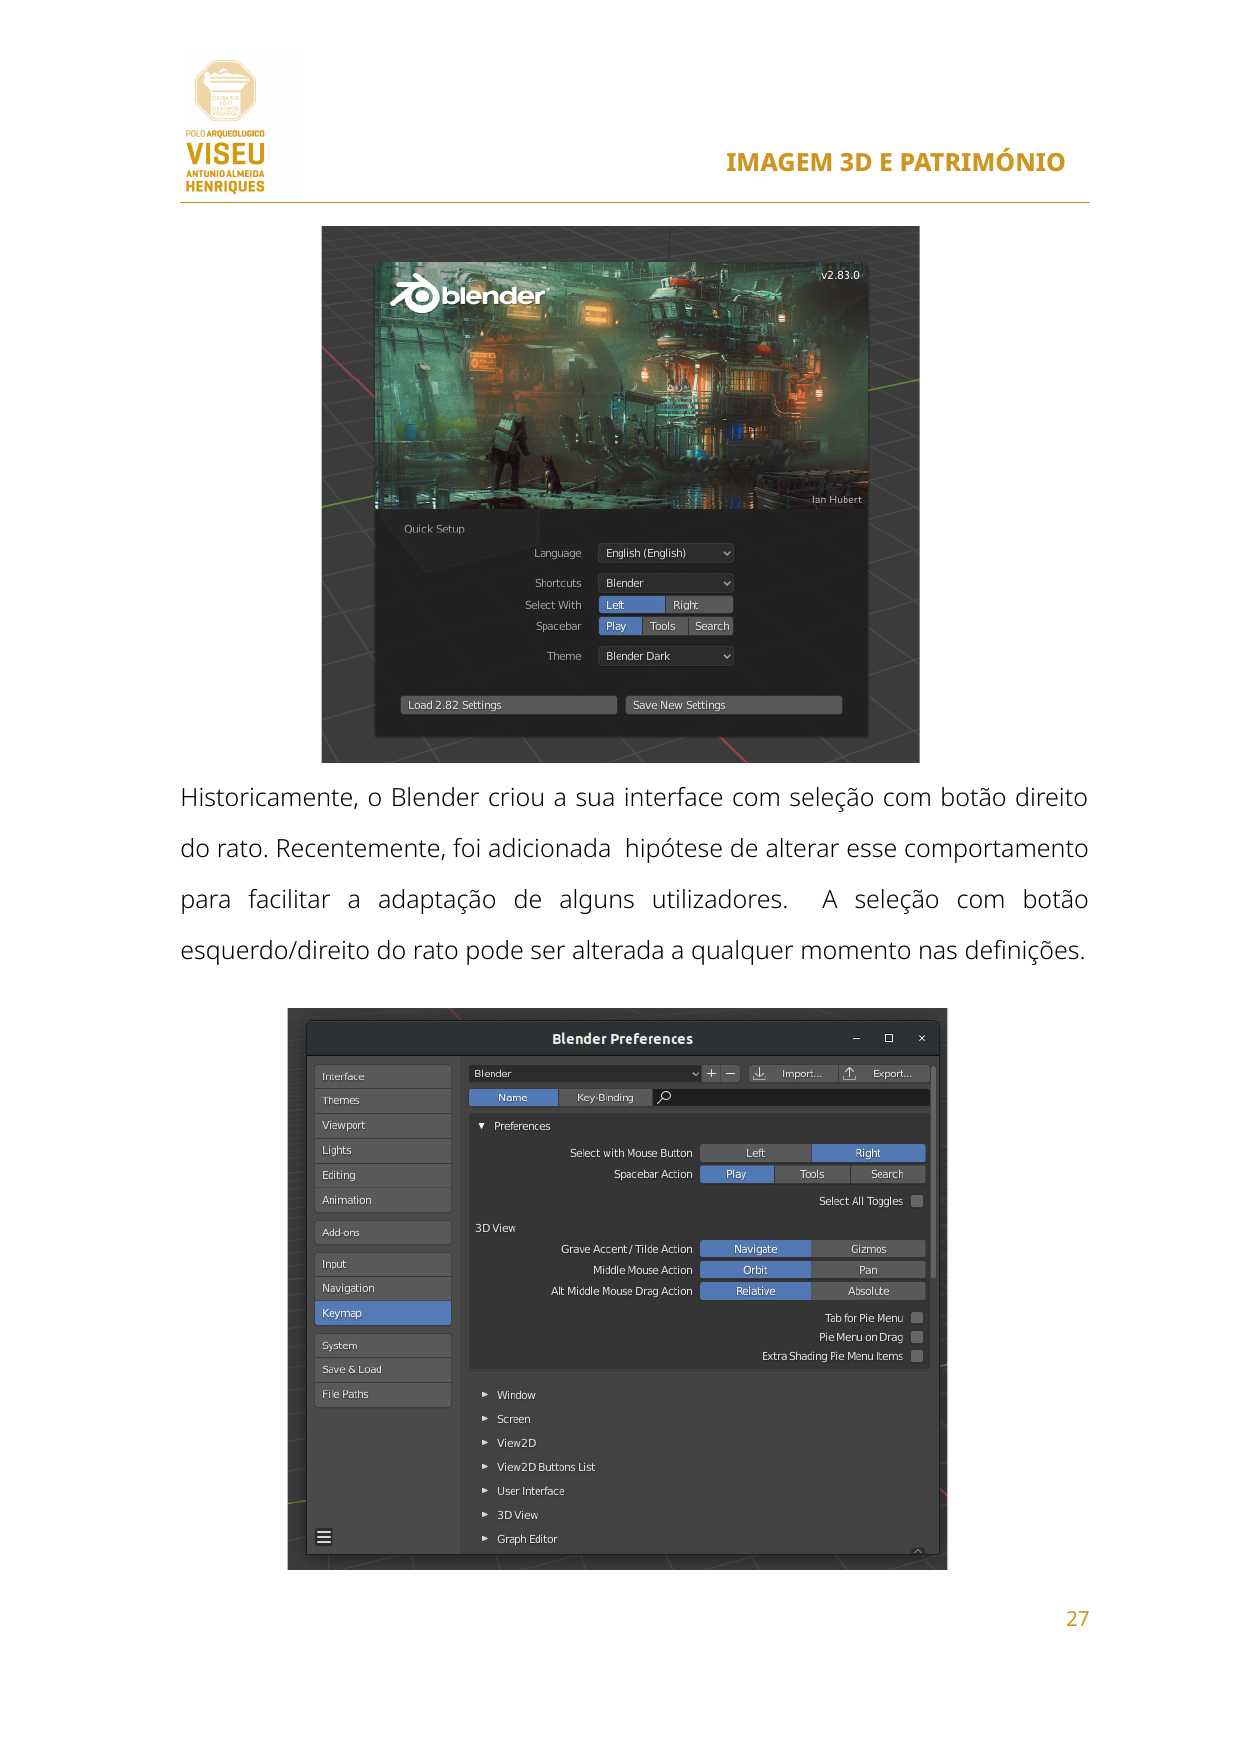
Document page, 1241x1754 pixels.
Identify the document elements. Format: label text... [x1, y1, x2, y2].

picture [287, 1008, 948, 1570]
text Historicamente, o Blender criou a sua interface com seleção com botão direito do rato. Recentemente, foi adicionada hipótese de alterar esse comportamento para facilitar a adaptação de alguns utilizadores. A seleção com botão esquerdo/direito do rato pode ser alterada a qualquer momento nas definições. [180, 232, 1090, 967]
picture [183, 52, 299, 201]
picture [321, 226, 920, 763]
